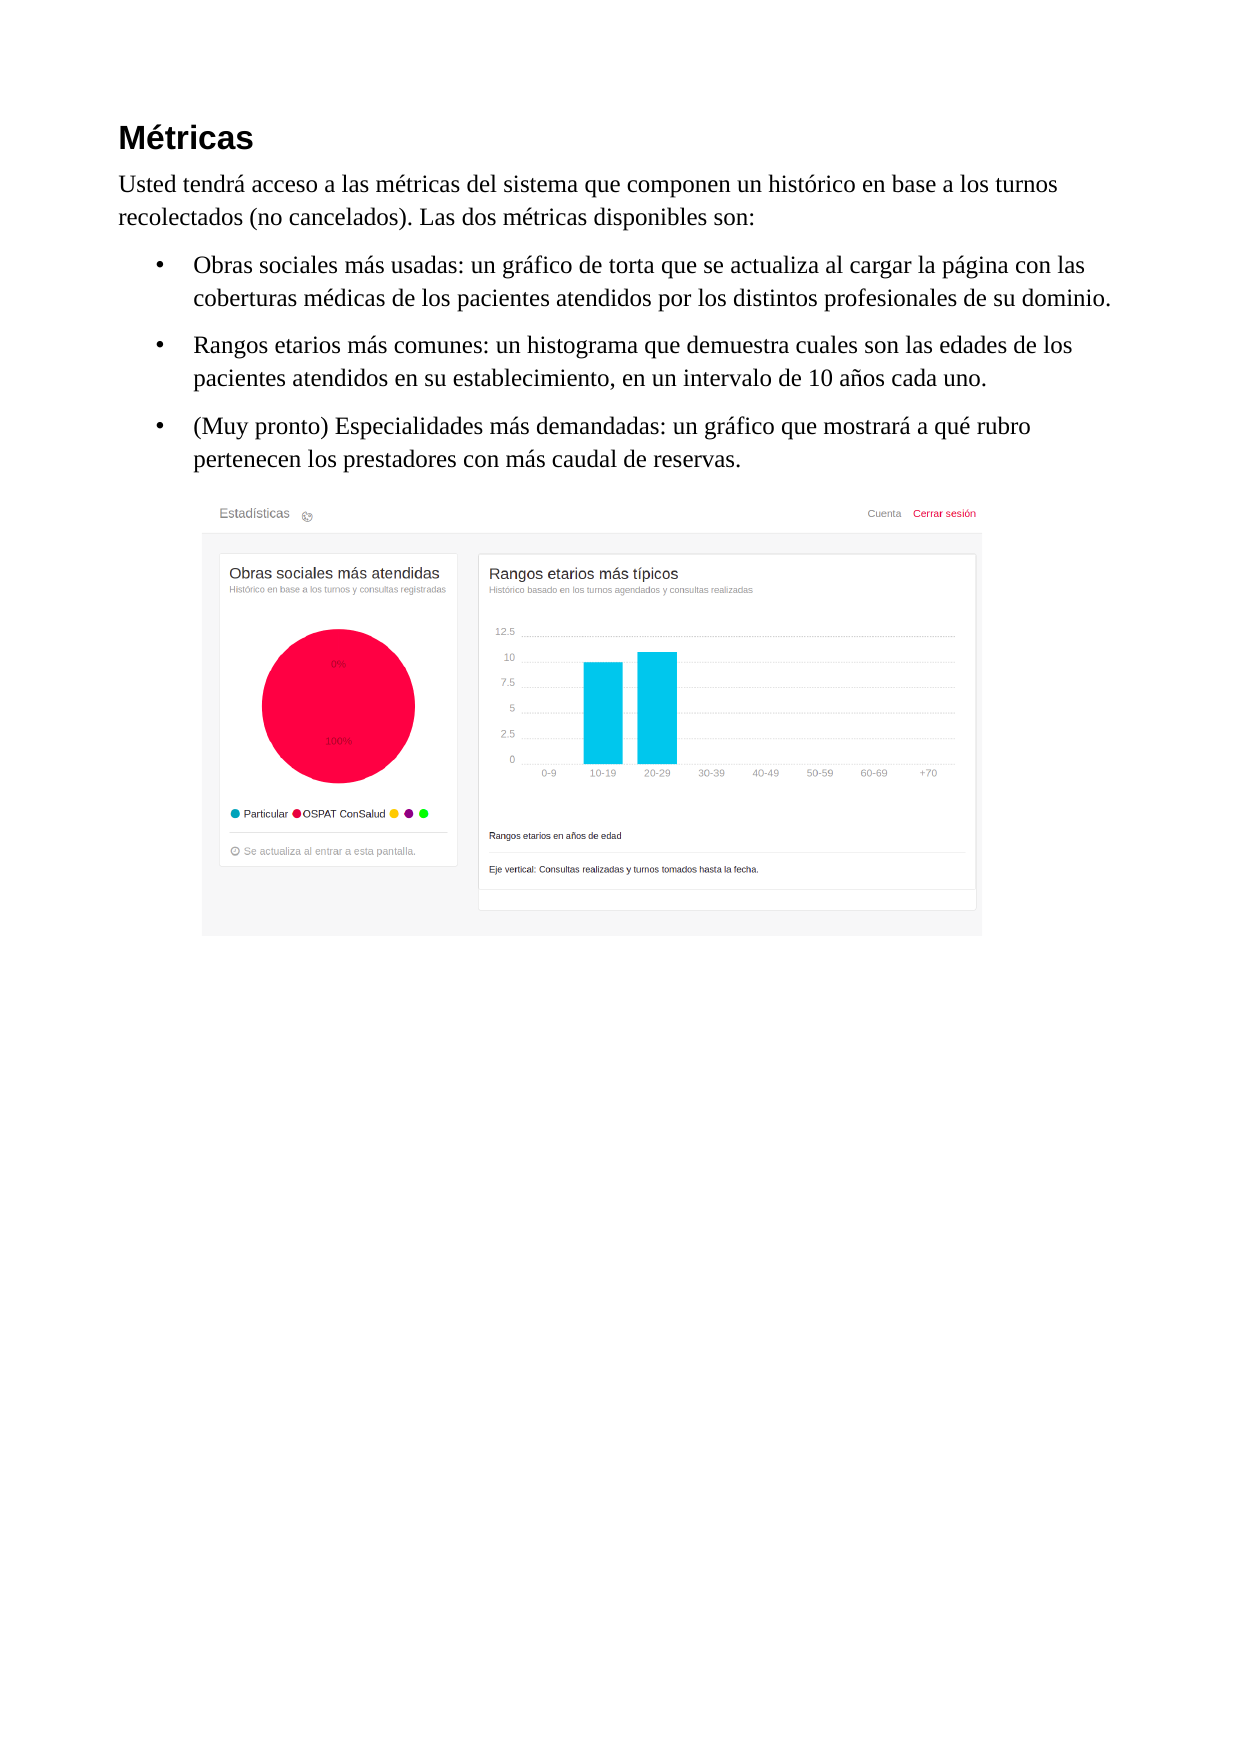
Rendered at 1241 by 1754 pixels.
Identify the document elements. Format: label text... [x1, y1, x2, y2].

text Usted tendrá acceso a las métricas del sistema que componen un histórico en base a los turnos recolectados (no cancelados). Las dos métricas disponibles son: [118, 169, 1122, 231]
subtitle Métricas [118, 118, 1122, 157]
list Rangos etarios más comunes: un histograma que demuestra cuales son las edades de los pacientes atendidos en su establecimiento, en un intervalo de 10 años cada uno. [156, 331, 1122, 392]
list (Muy pronto) Especialidades más demandadas: un gráfico que mostrará a qué rubro pertenecen los prestadores con más caudal de reservas. [156, 411, 1122, 473]
list Obras sociales más usadas: un gráfico de torta que se actualiza al cargar la página con las coberturas médicas de los pacientes atendidos por los distintos profesionales de su dominio. [156, 250, 1122, 312]
picture [201, 497, 983, 936]
